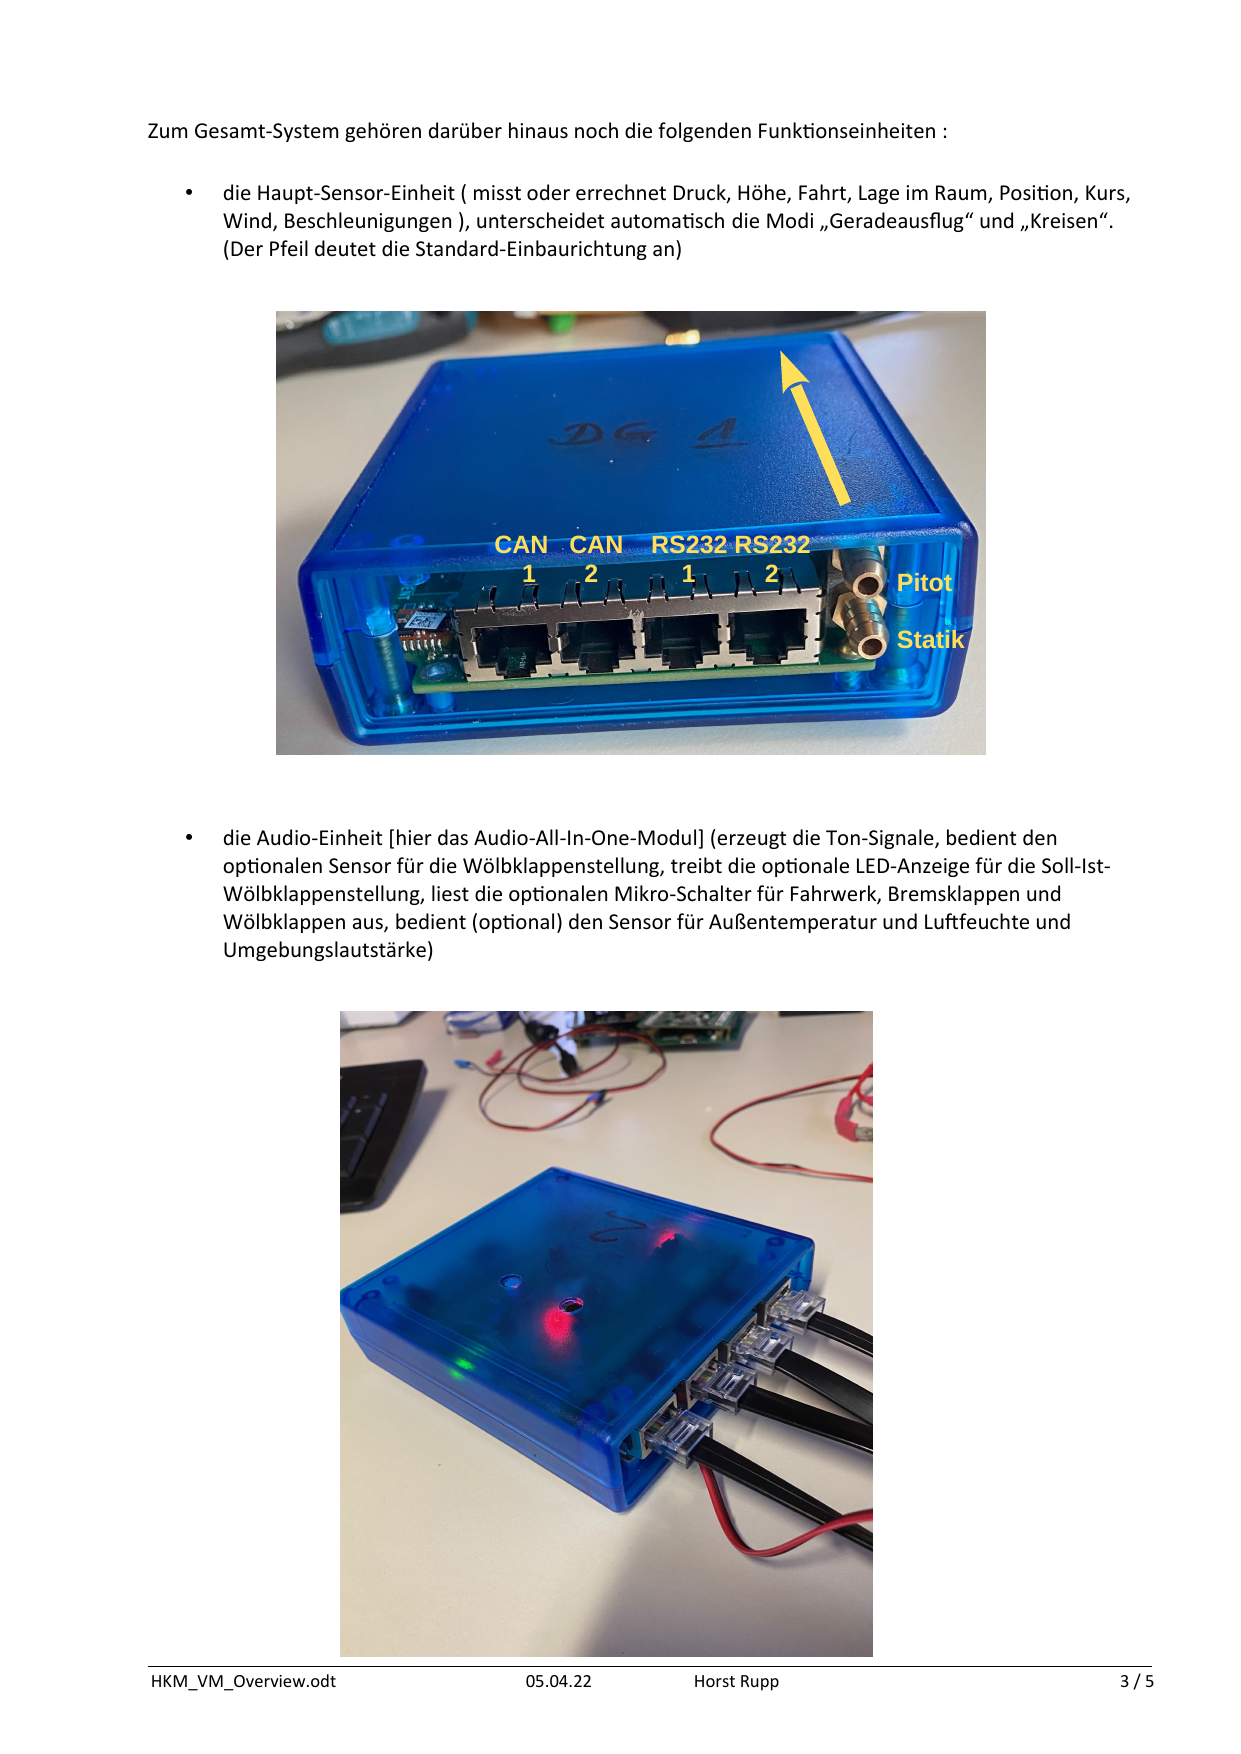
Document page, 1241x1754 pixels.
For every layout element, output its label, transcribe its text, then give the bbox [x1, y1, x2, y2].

list die Haupt-Sensor-Einheit ( misst oder errechnet Druck, Höhe, Fahrt, Lage im Raum, Position, Kurs, Wind, Beschleunigungen ), unterscheidet automatisch die Modi „Geradeausflug“ und „Kreisen“. (Der Pfeil deutet die Standard-Einbaurichtung an) [185, 178, 1152, 262]
picture [340, 1011, 873, 1657]
text Zum Gesamt-System gehören darüber hinaus noch die folgenden Funktionseinheiten : [148, 116, 1152, 172]
list die Audio-Einheit [hier das Audio-All-In-One-Modul] (erzeugt die Ton-Signale, bedient den optionalen Sensor für die Wölbklappenstellung, treibt die optionale LED-Anzeige für die Soll-Ist-Wölbklappenstellung, liest die optionalen Mikro-Schalter für Fahrwerk, Bremsklappen und Wölbklappen aus, bedient (optional) den Sensor für Außentemperatur und Luftfeuchte und Umgebungslautstärke) [185, 823, 1152, 991]
picture [276, 311, 986, 755]
